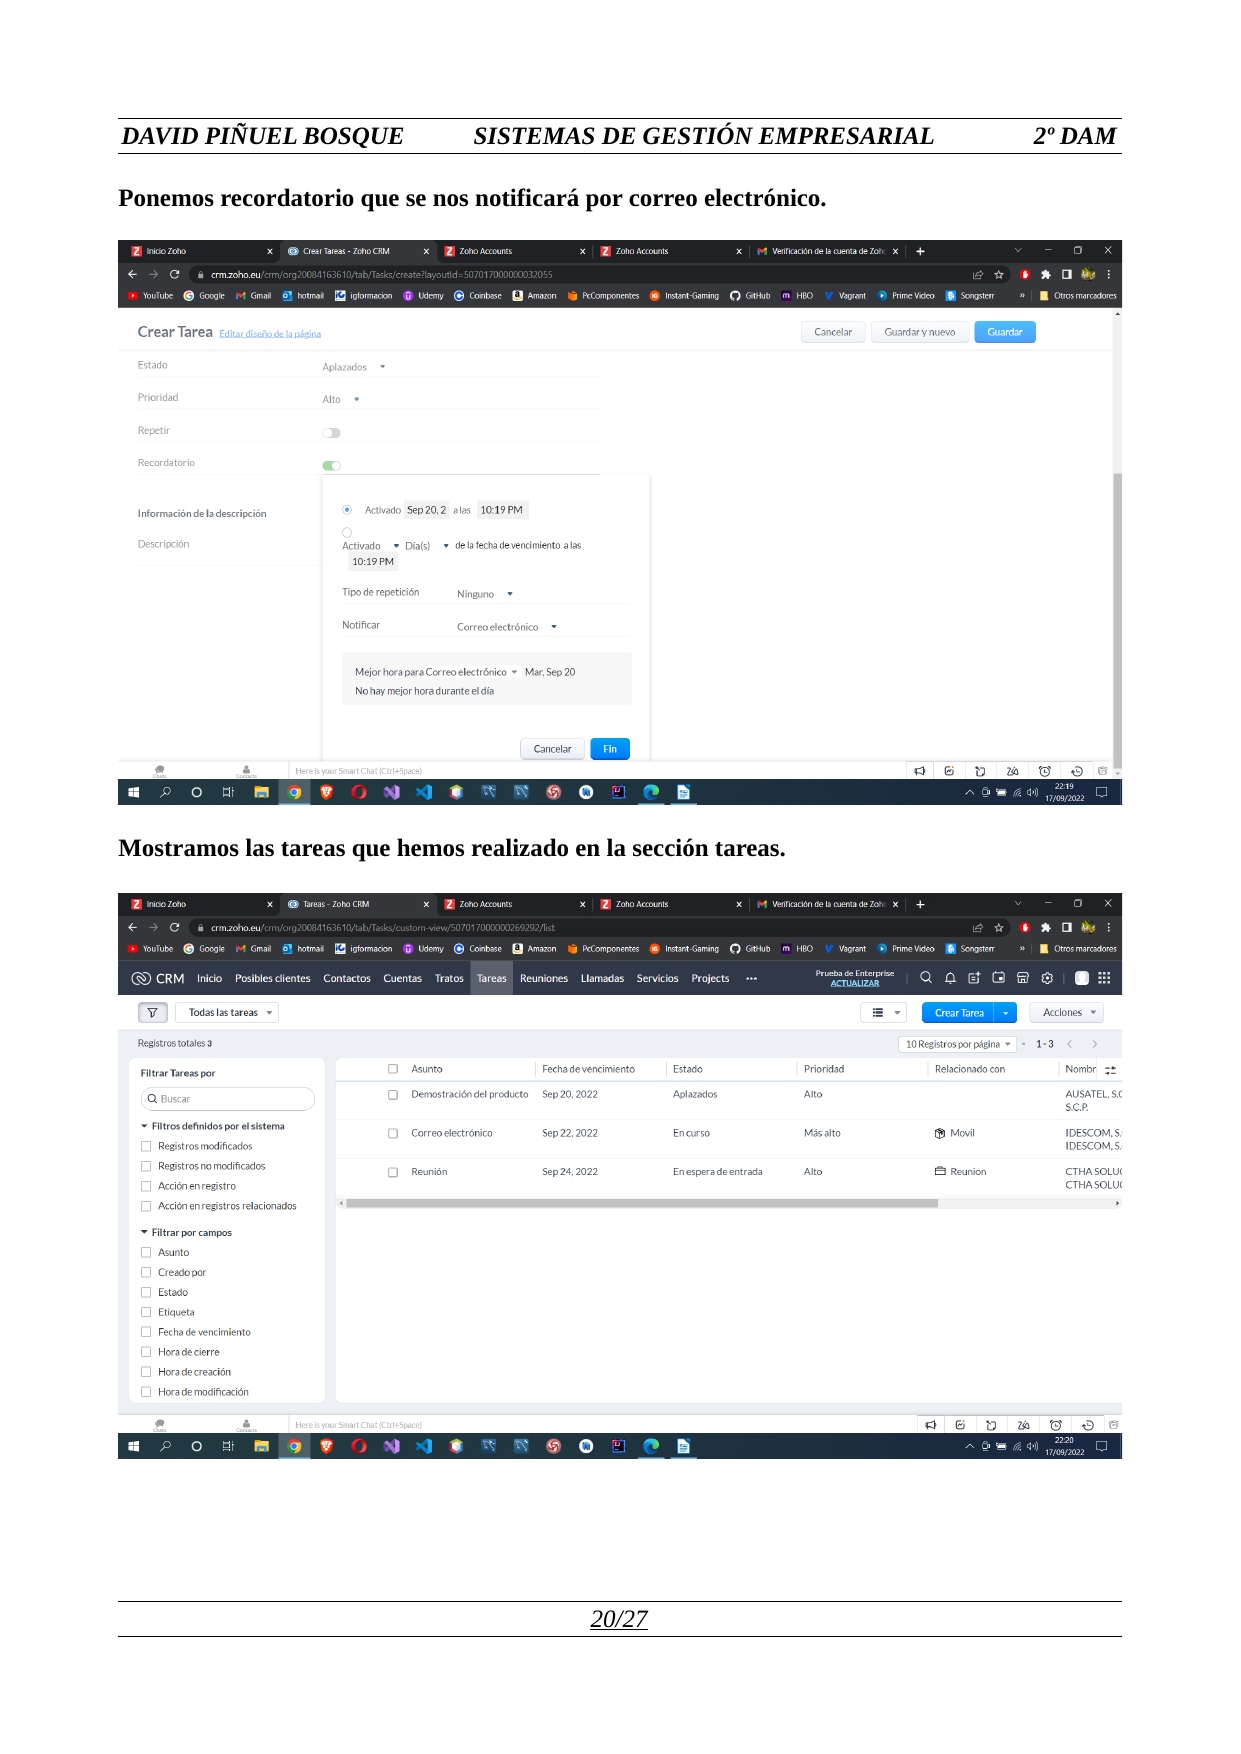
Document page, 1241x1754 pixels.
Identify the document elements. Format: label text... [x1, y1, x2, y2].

picture [118, 893, 1123, 1459]
picture [118, 240, 1123, 805]
text Mostramos las tareas que hemos realizado en la sección tareas. [118, 833, 1122, 862]
text Ponemos recordatorio que se nos notificará por correo electrónico. [118, 183, 1122, 211]
